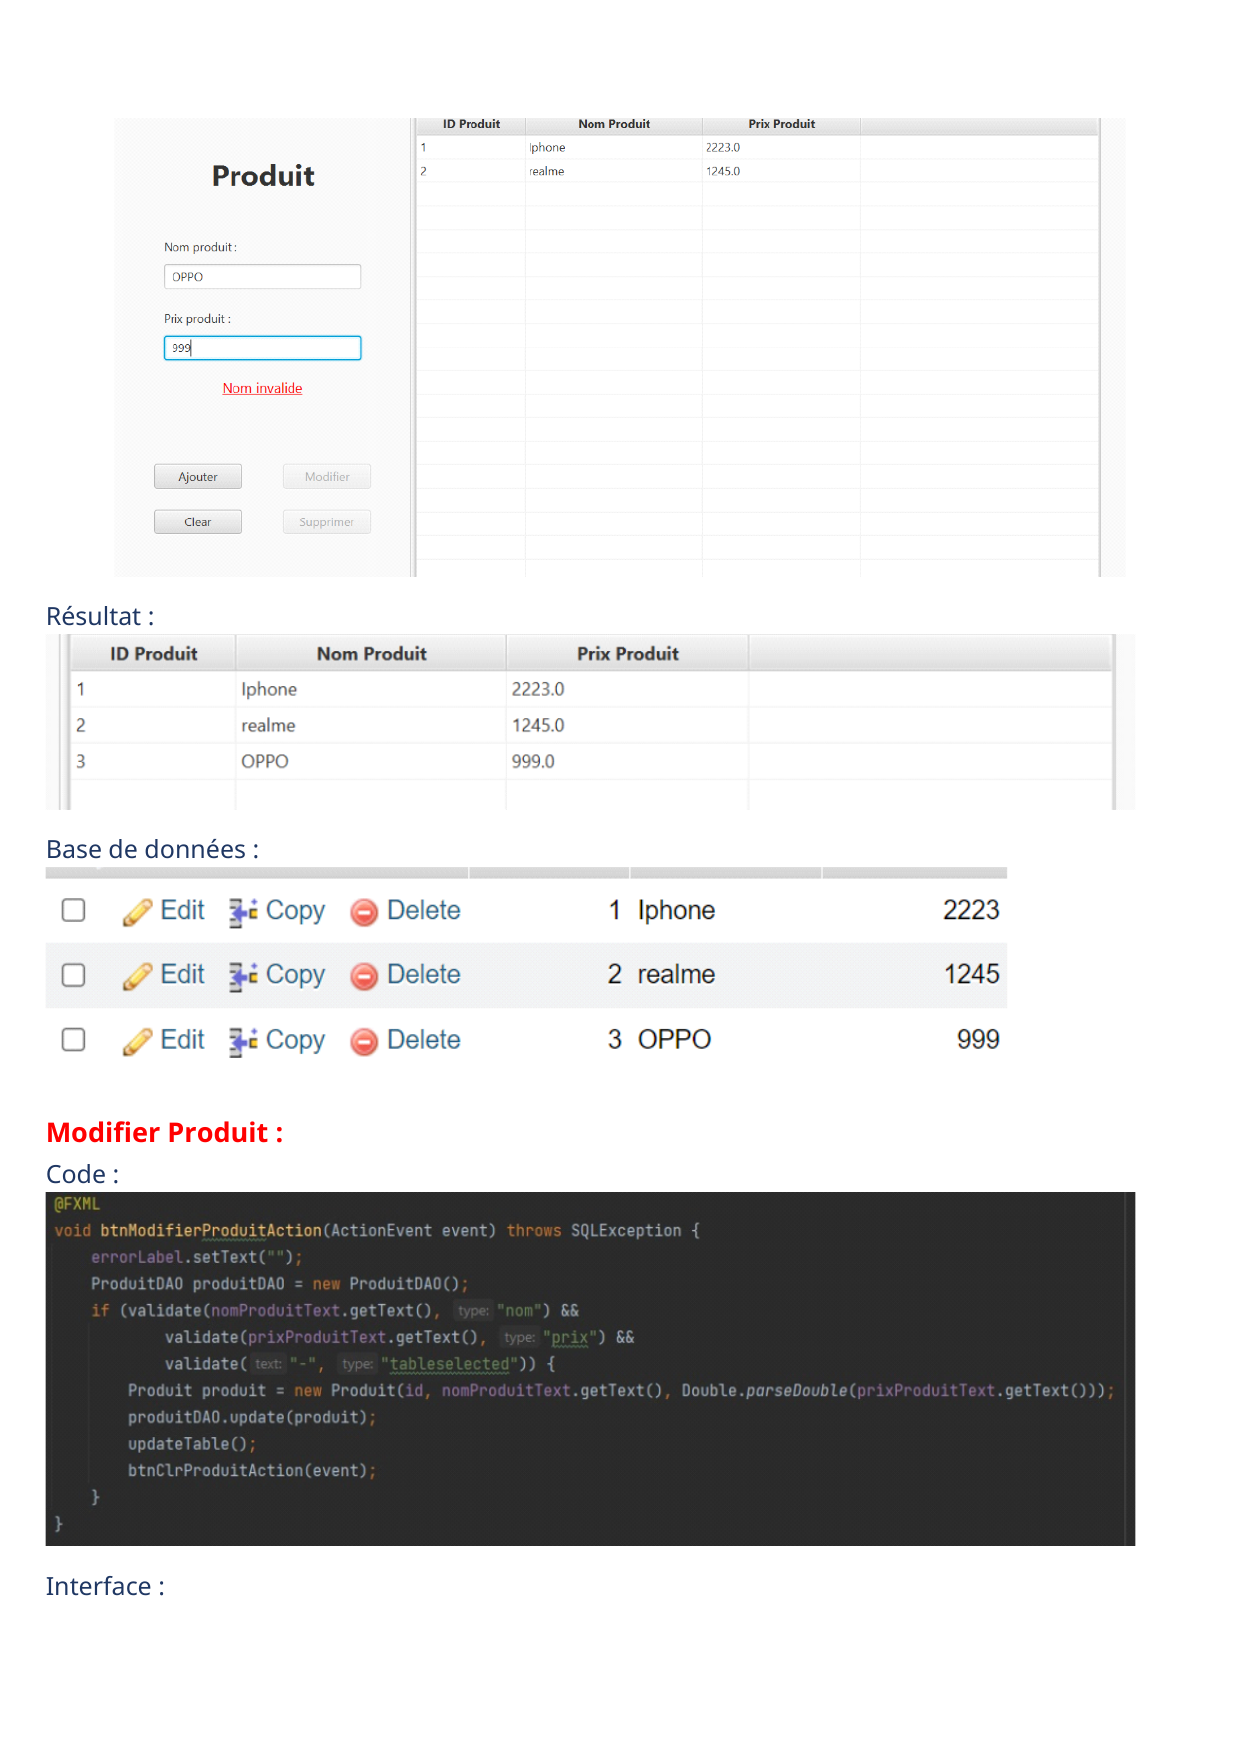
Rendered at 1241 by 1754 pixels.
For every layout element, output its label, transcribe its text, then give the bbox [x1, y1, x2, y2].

text Modifier Produit : [46, 1114, 1195, 1151]
text Interface : [46, 1568, 1195, 1602]
text Code : [46, 1156, 1195, 1191]
text Base de données : [46, 832, 1195, 866]
text Résultat : [46, 599, 1195, 633]
